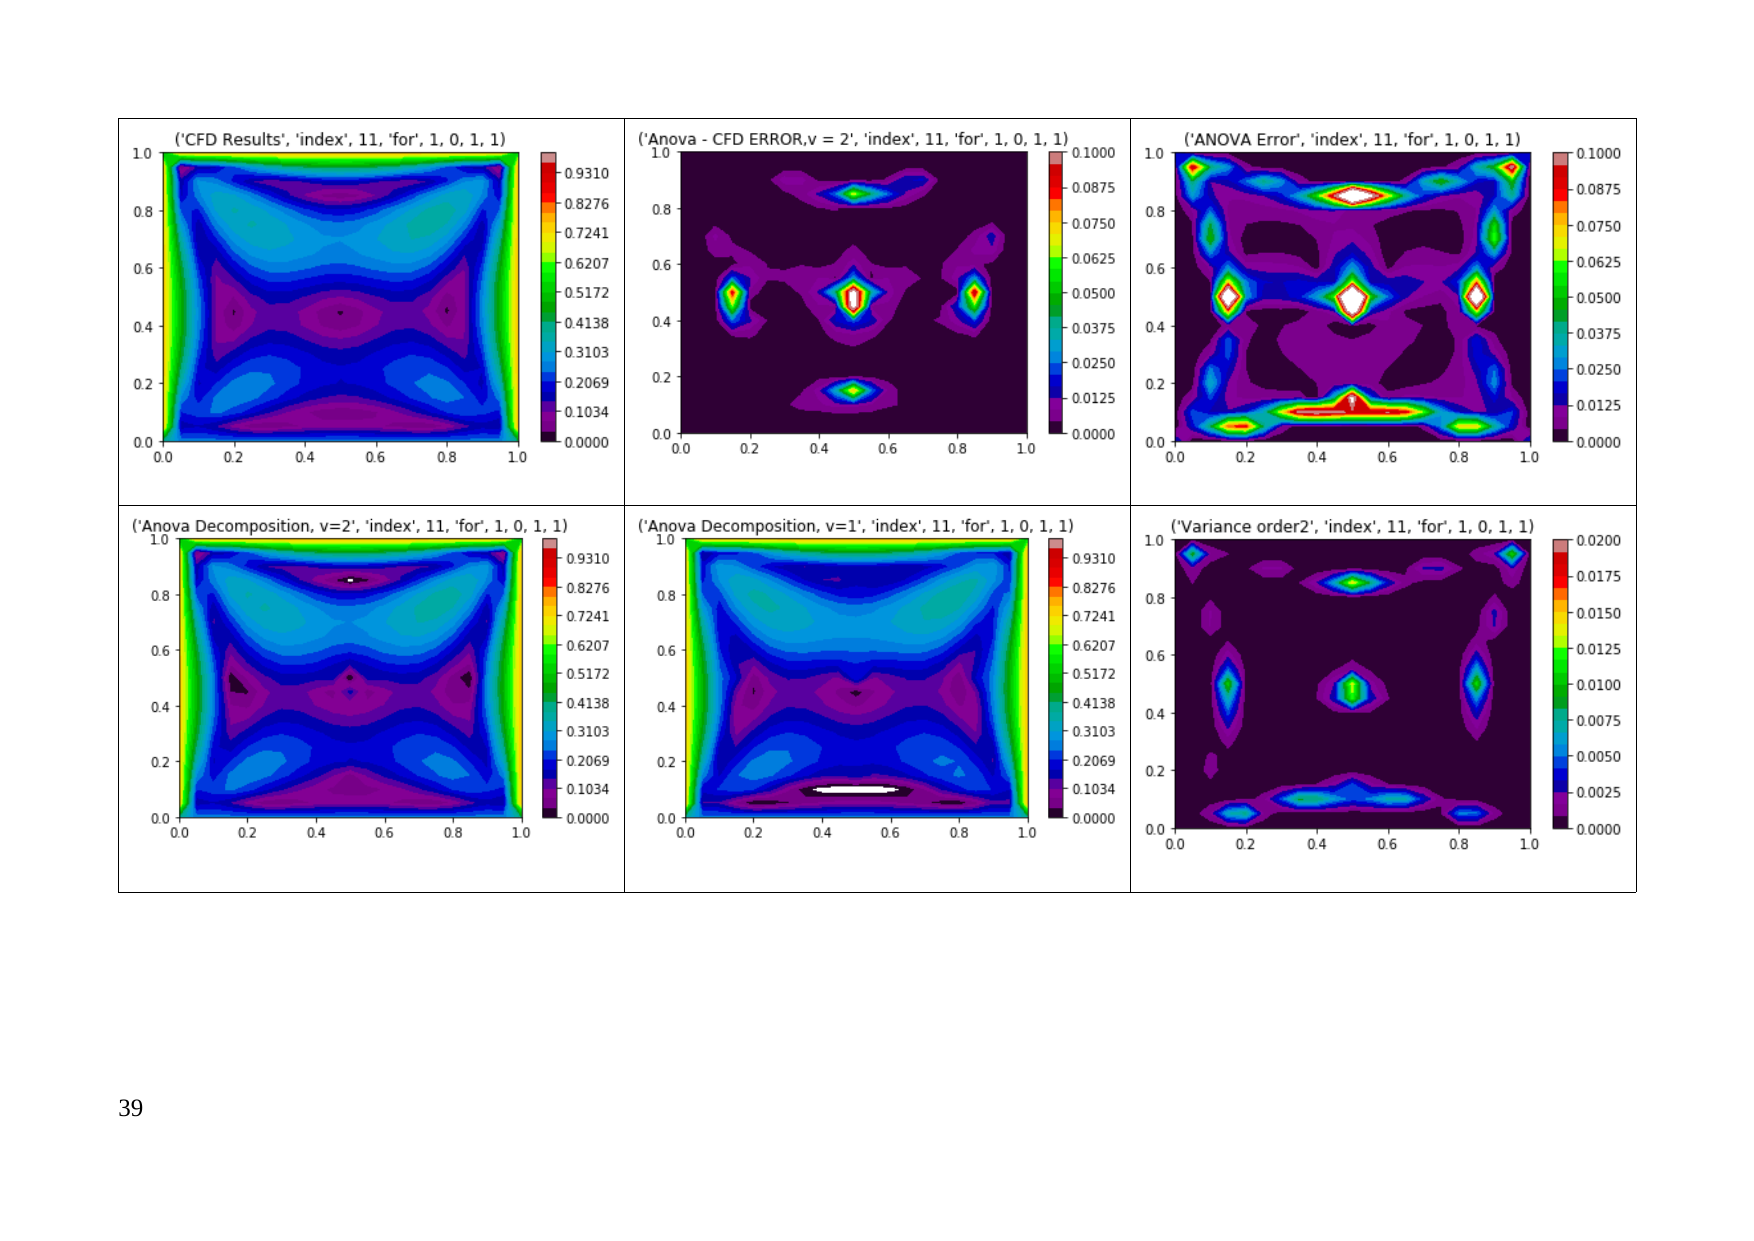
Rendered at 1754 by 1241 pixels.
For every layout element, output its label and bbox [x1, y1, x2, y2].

picture [123, 511, 619, 848]
picture [629, 511, 1125, 848]
table_cell [625, 506, 1130, 892]
table_cell [119, 506, 624, 892]
picture [629, 123, 1125, 464]
picture [1135, 511, 1631, 860]
picture [1135, 123, 1631, 473]
table_header [625, 119, 1130, 505]
table_cell [1131, 506, 1636, 892]
table_header [1131, 119, 1636, 505]
picture [123, 123, 619, 473]
table_header [119, 119, 624, 505]
